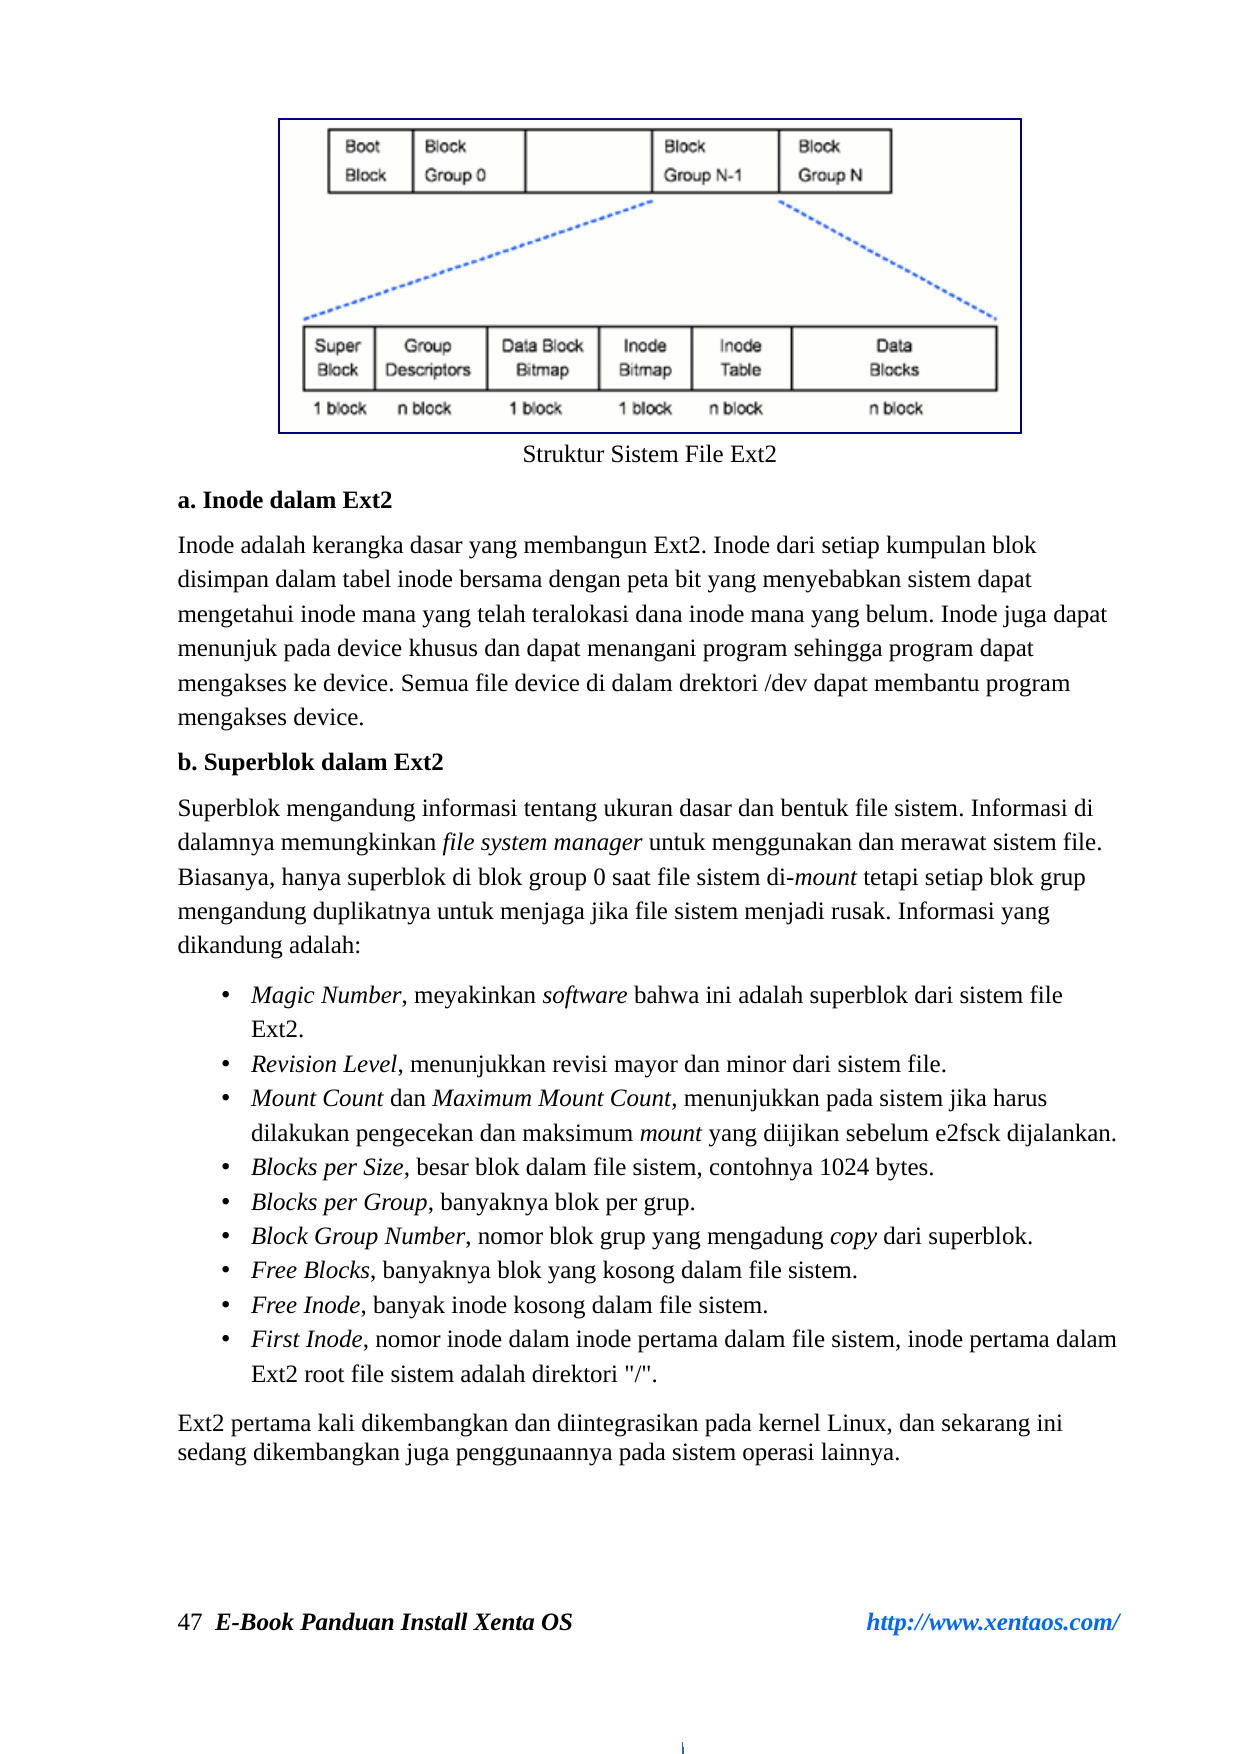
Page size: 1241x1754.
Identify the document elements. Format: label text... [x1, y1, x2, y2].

text b. Superblok dalam Ext2 [177, 747, 1122, 776]
text Struktur Sistem File Ext2 [177, 118, 1122, 468]
list Free Inode, banyak inode kosong dalam file sistem. [221, 1290, 1122, 1319]
picture [280, 120, 1020, 432]
text Inode adalah kerangka dasar yang membangun Ext2. Inode dari setiap kumpulan blok disimpan dalam tabel inode bersama dengan peta bit yang menyebabkan sistem dapat mengetahui inode mana yang telah teralokasi dana inode mana yang belum. Inode juga dapat menunjuk pada device khusus dan dapat menangani program sehingga program dapat mengakses ke device. Semua file device di dalam drektori /dev dapat membantu program mengakses device. [177, 530, 1122, 731]
text Ext2 pertama kali dikembangkan dan diintegrasikan pada kernel Linux, dan sekarang ini sedang dikembangkan juga penggunaannya pada sistem operasi lainnya. [177, 1408, 1122, 1466]
list Block Group Number, nomor blok grup yang mengadung copy dari superblok. [221, 1221, 1122, 1250]
list Free Blocks, banyaknya blok yang kosong dalam file sistem. [221, 1256, 1122, 1284]
text a. Inode dalam Ext2 [177, 485, 1122, 513]
list Blocks per Group, banyaknya blok per grup. [221, 1187, 1122, 1215]
list Magic Number, meyakinkan software bahwa ini adalah superblok dari sistem file Ext2. [221, 980, 1122, 1043]
list Blocks per Size, besar blok dalam file sistem, contohnya 1024 bytes. [221, 1152, 1122, 1181]
text Superblok mengandung informasi tentang ukuran dasar dan bentuk file sistem. Informasi di dalamnya memungkinkan file system manager untuk menggunakan dan merawat sistem file. Biasanya, hanya superblok di blok group 0 saat file sistem di-mount tetapi setiap blok grup mengandung duplikatnya untuk menjaga jika file sistem menjadi rusak. Informasi yang dikandung adalah: [177, 793, 1122, 959]
list Revision Level, menunjukkan revisi mayor dan minor dari sistem file. [221, 1049, 1122, 1077]
list First Inode, nomor inode dalam inode pertama dalam file sistem, inode pertama dalam Ext2 root file sistem adalah direktori "/". [221, 1324, 1122, 1388]
list Mount Count dan Maximum Mount Count, menunjukkan pada sistem jika harus dilakukan pengecekan dan maksimum mount yang diijikan sebelum e2fsck dijalankan. [221, 1083, 1122, 1146]
